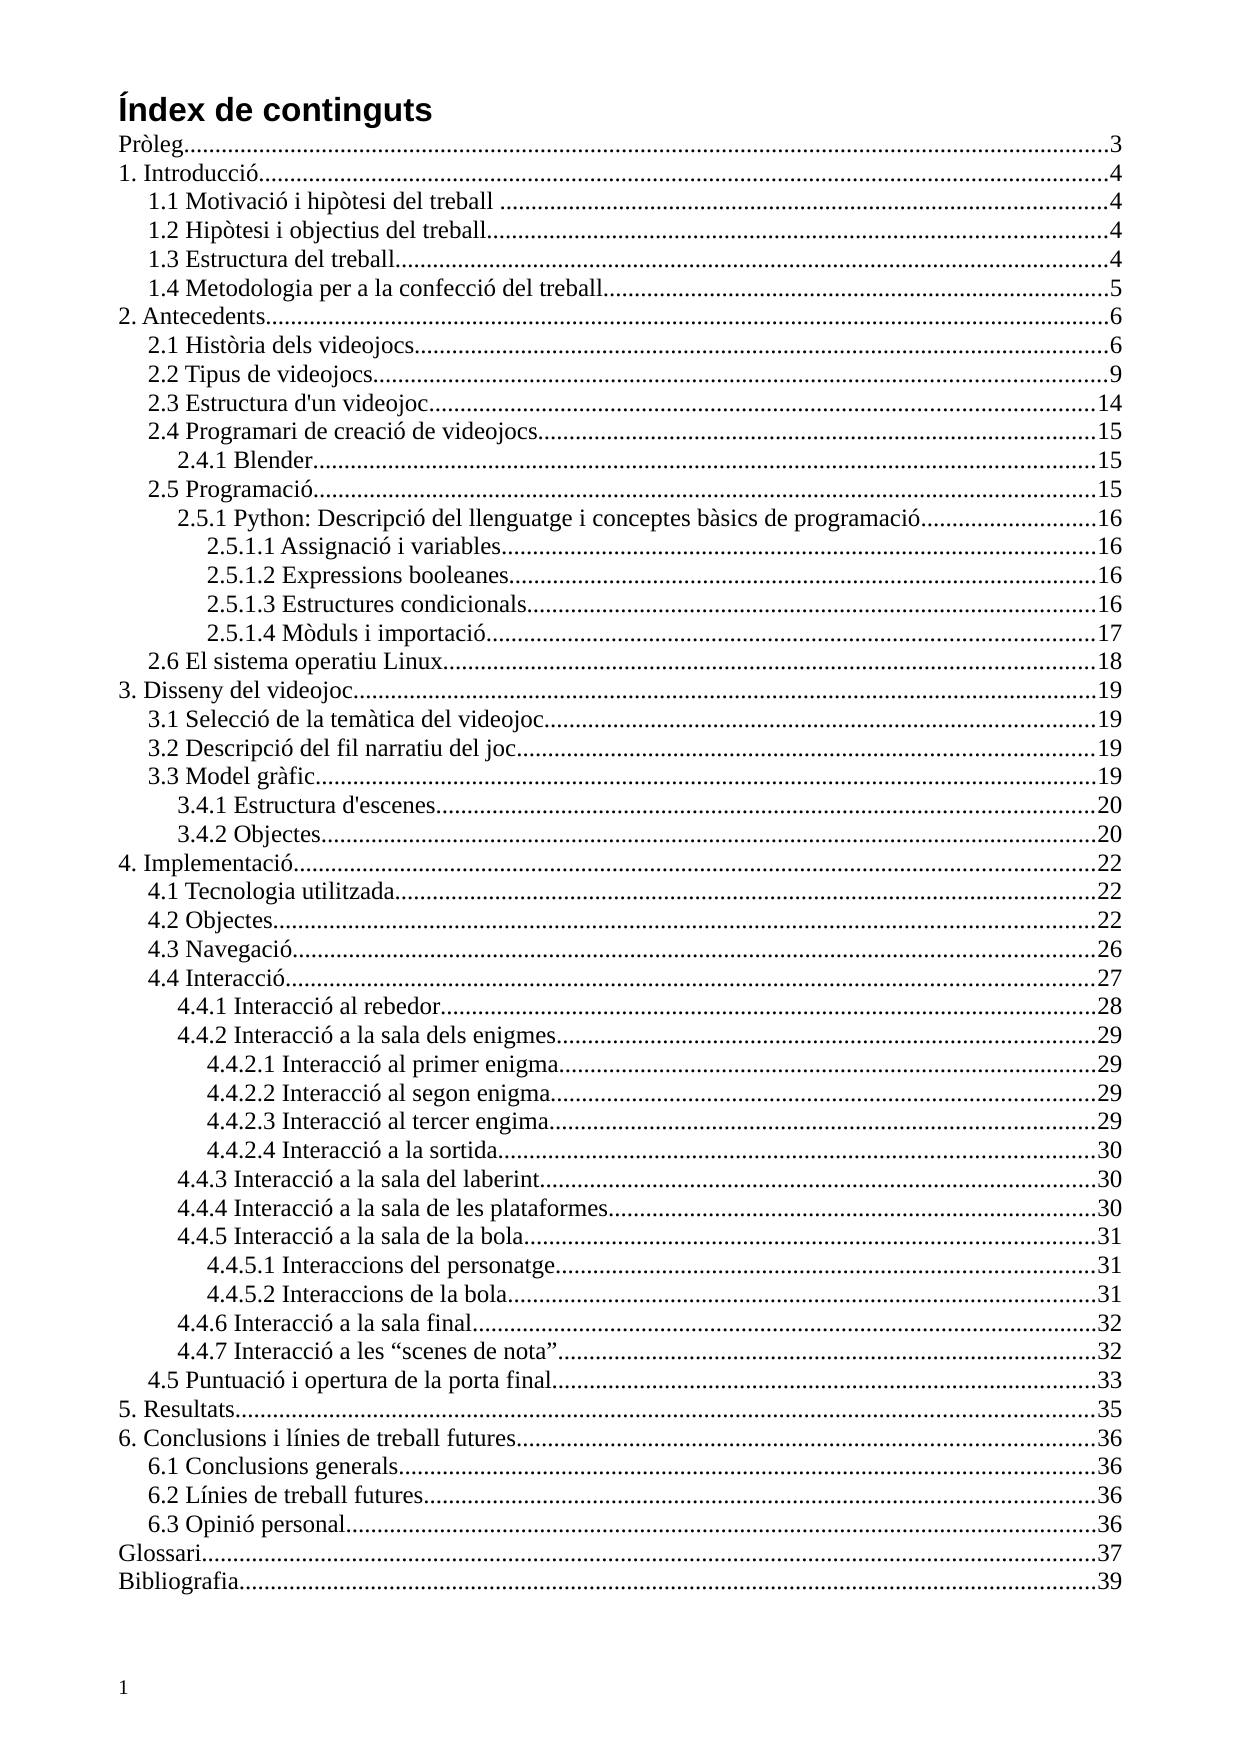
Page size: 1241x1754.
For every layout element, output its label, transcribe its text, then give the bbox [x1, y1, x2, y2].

text 4.2 Objectes 22 [148, 905, 1122, 934]
text 2.2 Tipus de videojocs 9 [148, 359, 1122, 388]
text Glossari 37 [118, 1538, 1122, 1566]
text 4.4.5 Interacció a la sala de la bola 31 [177, 1221, 1122, 1250]
text 2.6 El sistema operatiu Linux 18 [148, 646, 1122, 675]
text 3.4.2 Objectes 20 [177, 819, 1122, 848]
text 2.5 Programació 15 [148, 474, 1122, 503]
text 3.4.1 Estructura d'escenes 20 [177, 790, 1122, 819]
text 2. Antecedents 6 [118, 301, 1122, 330]
text 4.4.5.2 Interaccions de la bola 31 [207, 1279, 1122, 1308]
text 1.3 Estructura del treball 4 [148, 244, 1122, 273]
text 4.4.2.2 Interacció al segon enigma 29 [207, 1078, 1122, 1106]
text 2.4 Programari de creació de videojocs 15 [148, 416, 1122, 445]
text 1. Introducció 4 [118, 158, 1122, 186]
text 4.4.5.1 Interaccions del personatge 31 [207, 1250, 1122, 1279]
text 4.4.2.1 Interacció al primer enigma 29 [207, 1049, 1122, 1078]
text 4.4.6 Interacció a la sala final 32 [177, 1308, 1122, 1336]
text 3.3 Model gràfic 19 [148, 761, 1122, 790]
text 4.5 Puntuació i opertura de la porta final 33 [148, 1365, 1122, 1394]
text 4.1 Tecnologia utilitzada 22 [148, 876, 1122, 905]
text 3. Disseny del videojoc 19 [118, 675, 1122, 704]
text 4. Implementació 22 [118, 848, 1122, 876]
subtitle Índex de continguts [118, 91, 1122, 129]
text 2.3 Estructura d'un videojoc 14 [148, 388, 1122, 416]
text 1.2 Hipòtesi i objectius del treball 4 [148, 215, 1122, 244]
text 2.1 Història dels videojocs 6 [148, 330, 1122, 359]
text 4.4.2.4 Interacció a la sortida 30 [207, 1135, 1122, 1164]
text 4.4.1 Interacció al rebedor 28 [177, 991, 1122, 1020]
text 4.4.3 Interacció a la sala del laberint 30 [177, 1164, 1122, 1193]
text 6.2 Línies de treball futures 36 [148, 1480, 1122, 1509]
text 4.4.2.3 Interacció al tercer engima 29 [207, 1106, 1122, 1135]
text 6.1 Conclusions generals 36 [148, 1451, 1122, 1480]
text 4.3 Navegació 26 [148, 934, 1122, 963]
text 1.4 Metodologia per a la confecció del treball 5 [148, 273, 1122, 301]
text 3.2 Descripció del fil narratiu del joc 19 [148, 733, 1122, 761]
text 2.5.1.2 Expressions booleanes 16 [207, 560, 1122, 589]
text 6. Conclusions i línies de treball futures 36 [118, 1423, 1122, 1451]
text 4.4.7 Interacció a les “scenes de nota” 32 [177, 1336, 1122, 1365]
text 3.1 Selecció de la temàtica del videojoc 19 [148, 704, 1122, 733]
text 2.4.1 Blender 15 [177, 445, 1122, 474]
text 1.1 Motivació i hipòtesi del treball 4 [148, 186, 1122, 215]
text 2.5.1 Python: Descripció del llenguatge i conceptes bàsics de programació 16 [177, 503, 1122, 531]
text 4.4.4 Interacció a la sala de les plataformes 30 [177, 1193, 1122, 1221]
text 5. Resultats 35 [118, 1394, 1122, 1423]
text 4.4.2 Interacció a la sala dels enigmes 29 [177, 1020, 1122, 1049]
text 2.5.1.1 Assignació i variables 16 [207, 531, 1122, 560]
text 6.3 Opinió personal 36 [148, 1509, 1122, 1538]
text Bibliografia 39 [118, 1566, 1122, 1595]
text 2.5.1.4 Mòduls i importació 17 [207, 618, 1122, 646]
text 2.5.1.3 Estructures condicionals 16 [207, 589, 1122, 618]
text Pròleg 3 [118, 129, 1122, 158]
text 4.4 Interacció 27 [148, 963, 1122, 991]
